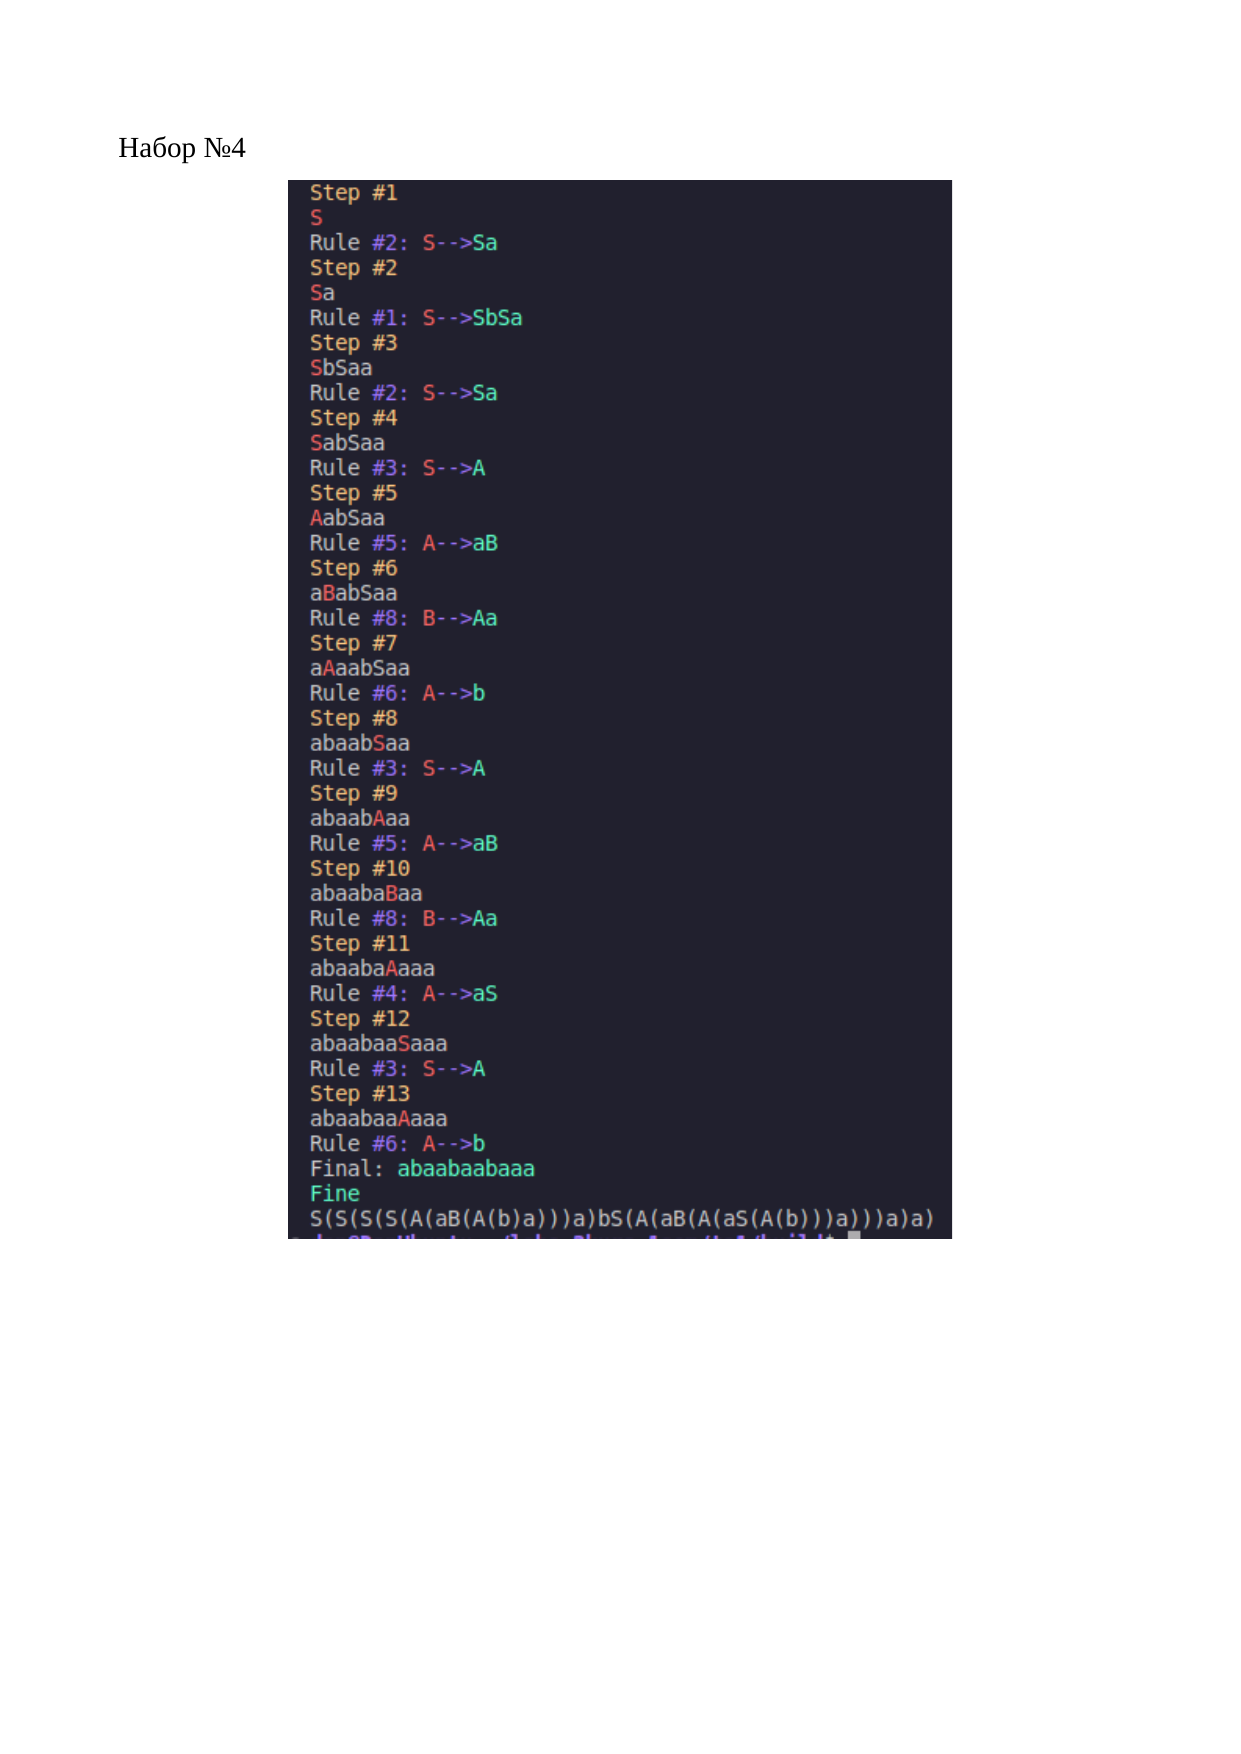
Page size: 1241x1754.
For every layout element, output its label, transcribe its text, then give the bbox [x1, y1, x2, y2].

picture [288, 180, 953, 1239]
text Набор №4 [118, 131, 1122, 164]
